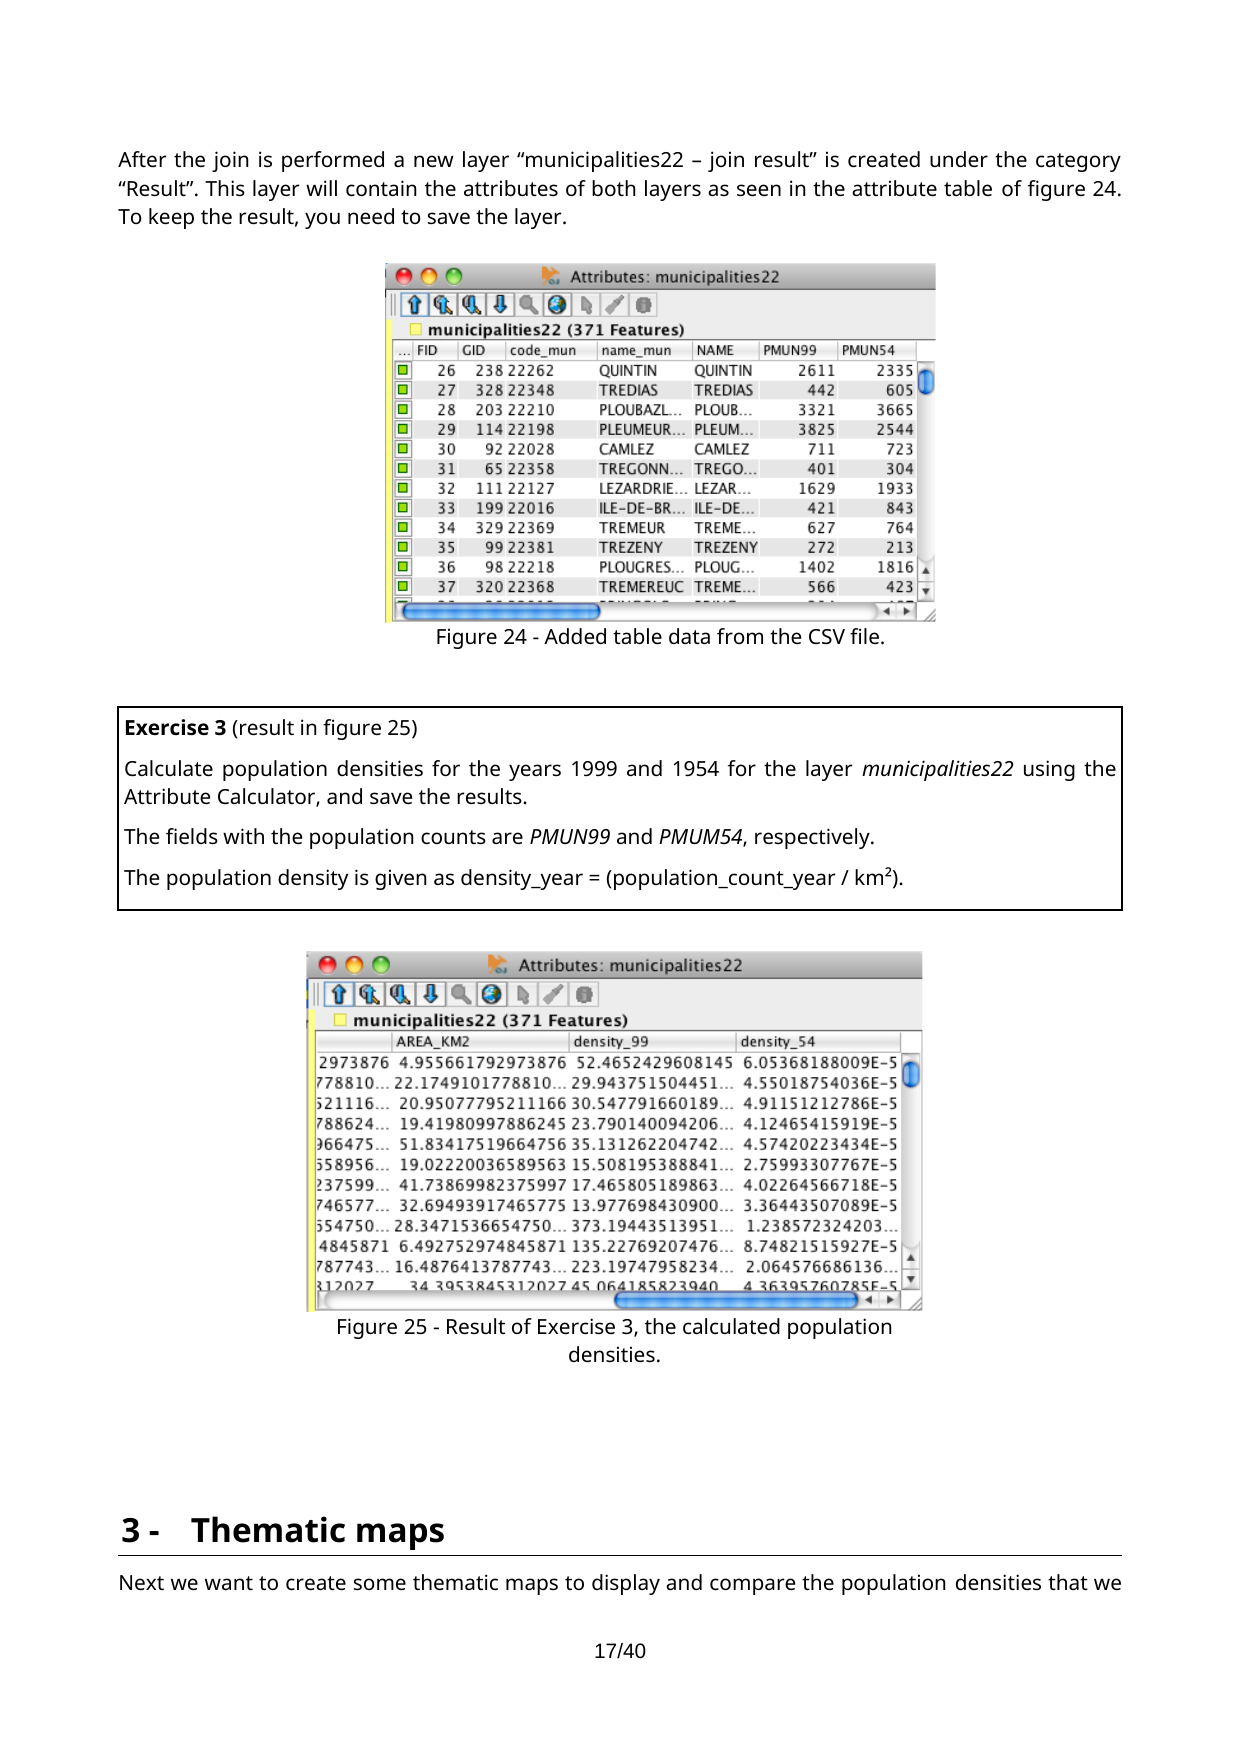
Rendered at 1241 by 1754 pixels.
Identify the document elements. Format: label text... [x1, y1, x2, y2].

text Figure 25 - Result of Exercise 3, the calculated population densities. [323, 1312, 906, 1369]
text Next we want to create some thematic maps to display and compare the population densities that we [118, 1568, 1122, 1596]
text After the join is performed a new layer “municipalities22 – join result” is created under the category “Result”. This layer will contain the attributes of both layers as seen in the attribute table of figure 24. To keep the result, you need to save the layer. [118, 145, 1122, 231]
picture [385, 263, 936, 623]
picture [306, 951, 923, 1312]
subtitle Thematic maps [118, 1504, 1122, 1555]
text Figure 24 - Added table data from the CSV file. [340, 276, 981, 651]
table_header Exercise 3 (result in figure 25) Calculate population densities for the years 1999 and 1954 for the layer municipalities22 using the Attribute Calculator, and save the results. The fields with the population counts are PMUN99 and PMUM54, respectively. The population density is given as density_year = (population_count_year / km²). [119, 708, 1121, 908]
